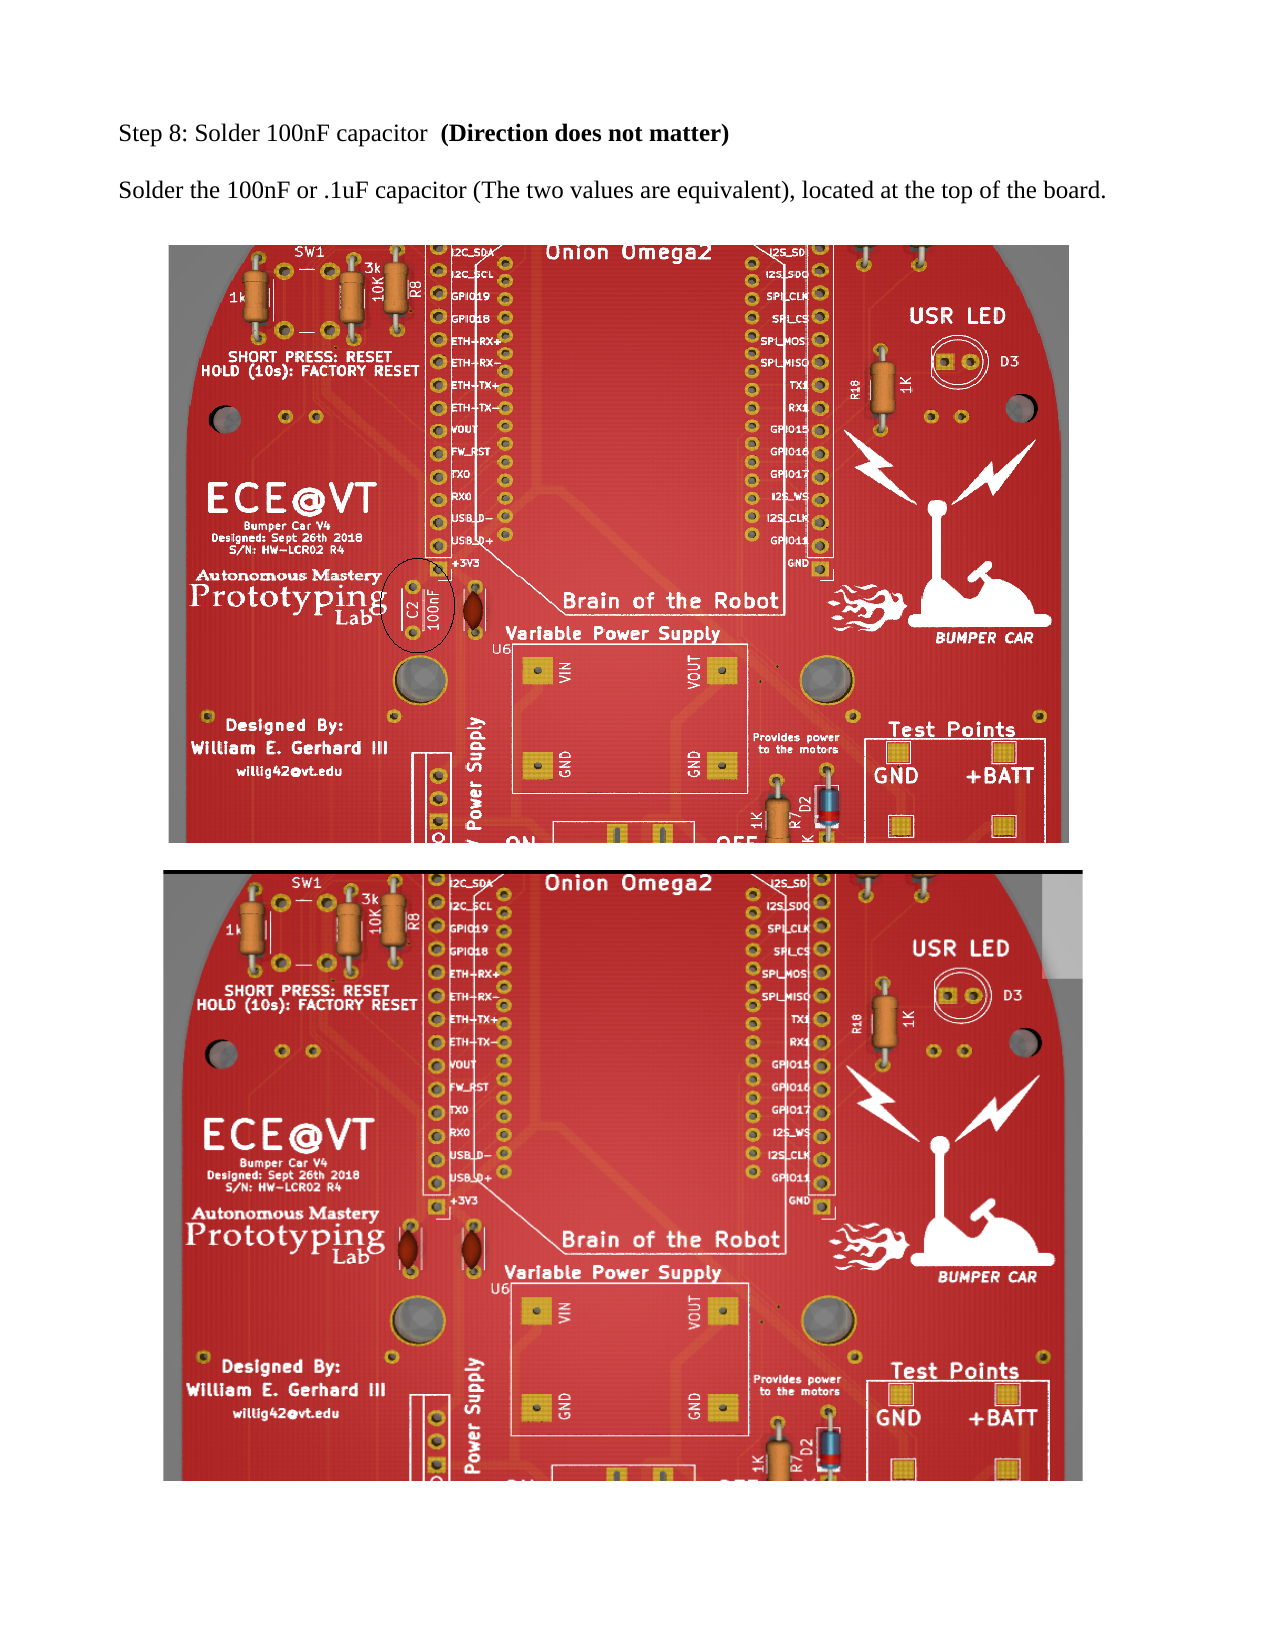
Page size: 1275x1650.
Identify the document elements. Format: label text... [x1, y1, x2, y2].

picture [168, 245, 1069, 843]
text Step 8: Solder 100nF capacitor (Direction does not matter) [118, 118, 1157, 147]
text Solder the 100nF or .1uF capacitor (The two values are equivalent), located at the top of the board. [118, 176, 1157, 204]
picture [163, 870, 1083, 1481]
